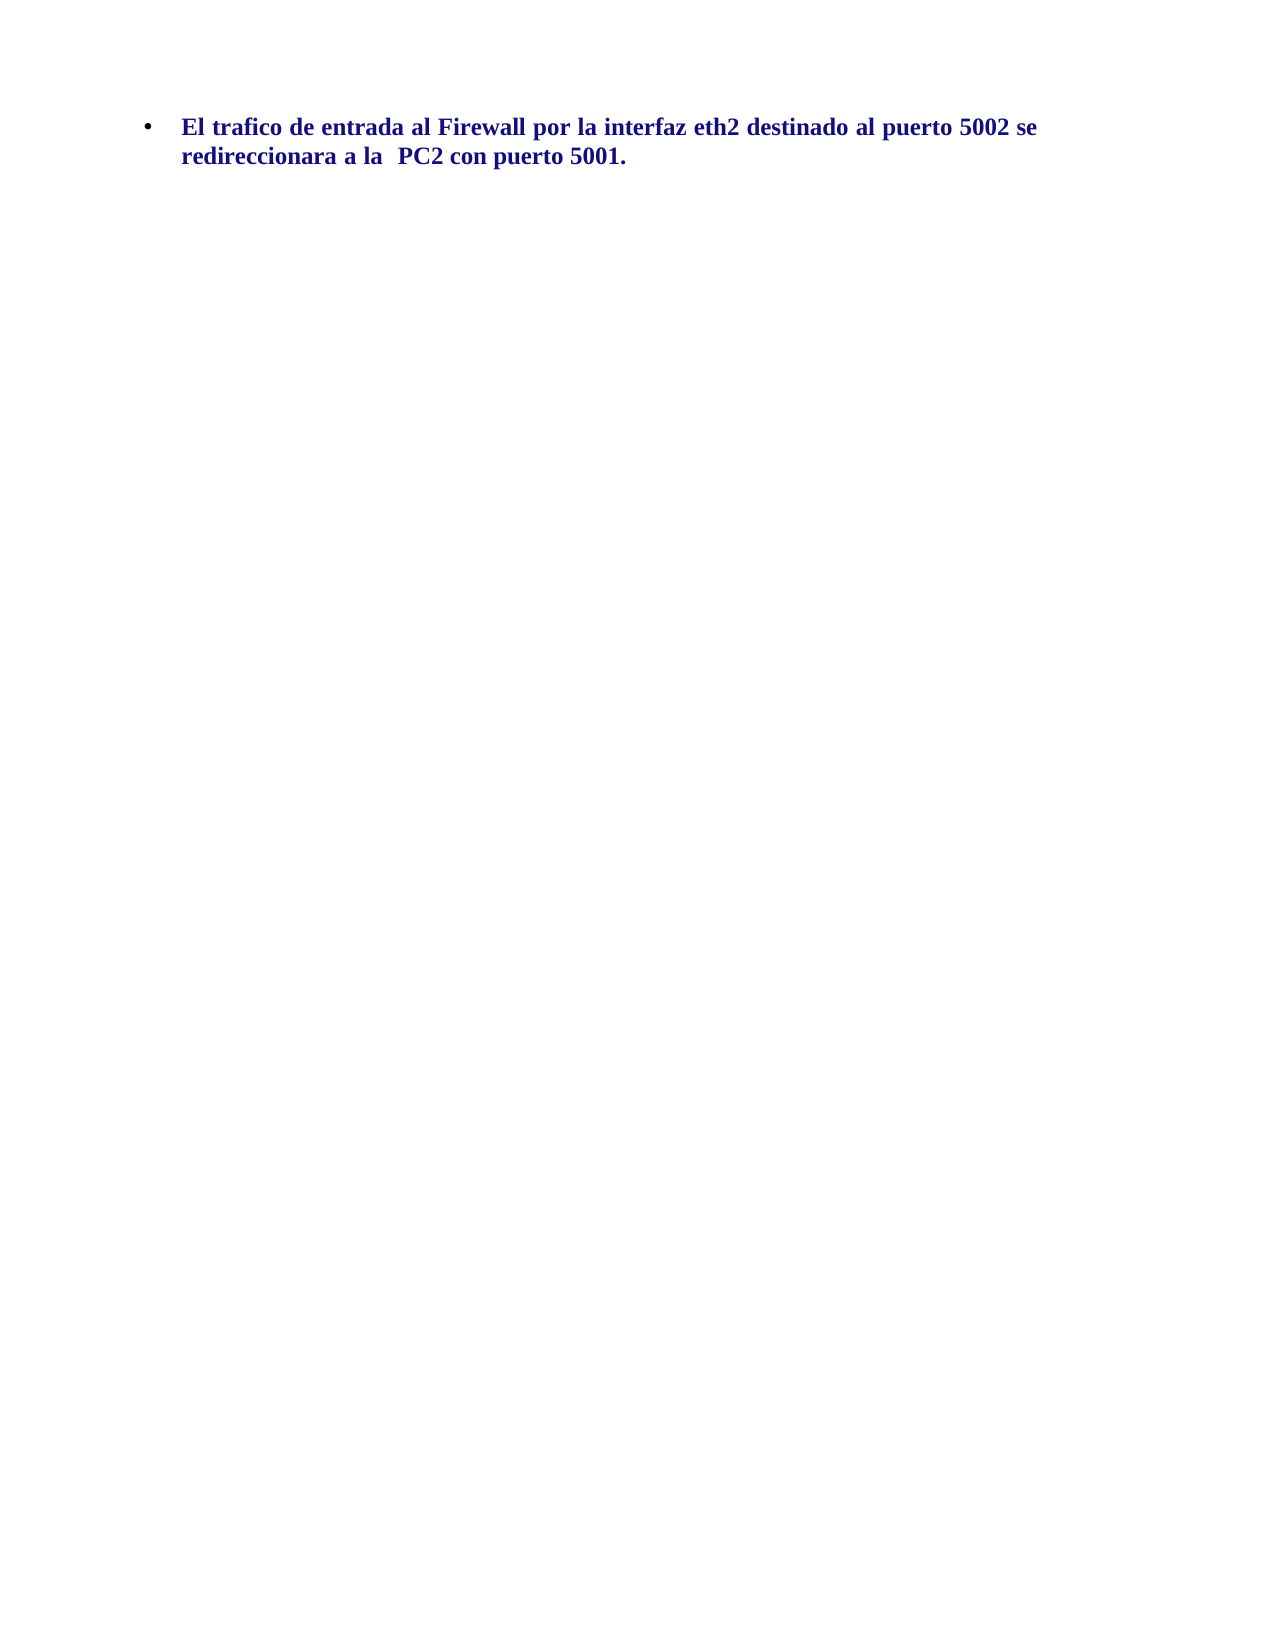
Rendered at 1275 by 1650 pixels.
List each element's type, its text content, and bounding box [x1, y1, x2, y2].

list El trafico de entrada al Firewall por la interfaz eth2 destinado al puerto 5002 se redireccionara a la PC2 con puerto 5001. [144, 112, 1167, 170]
